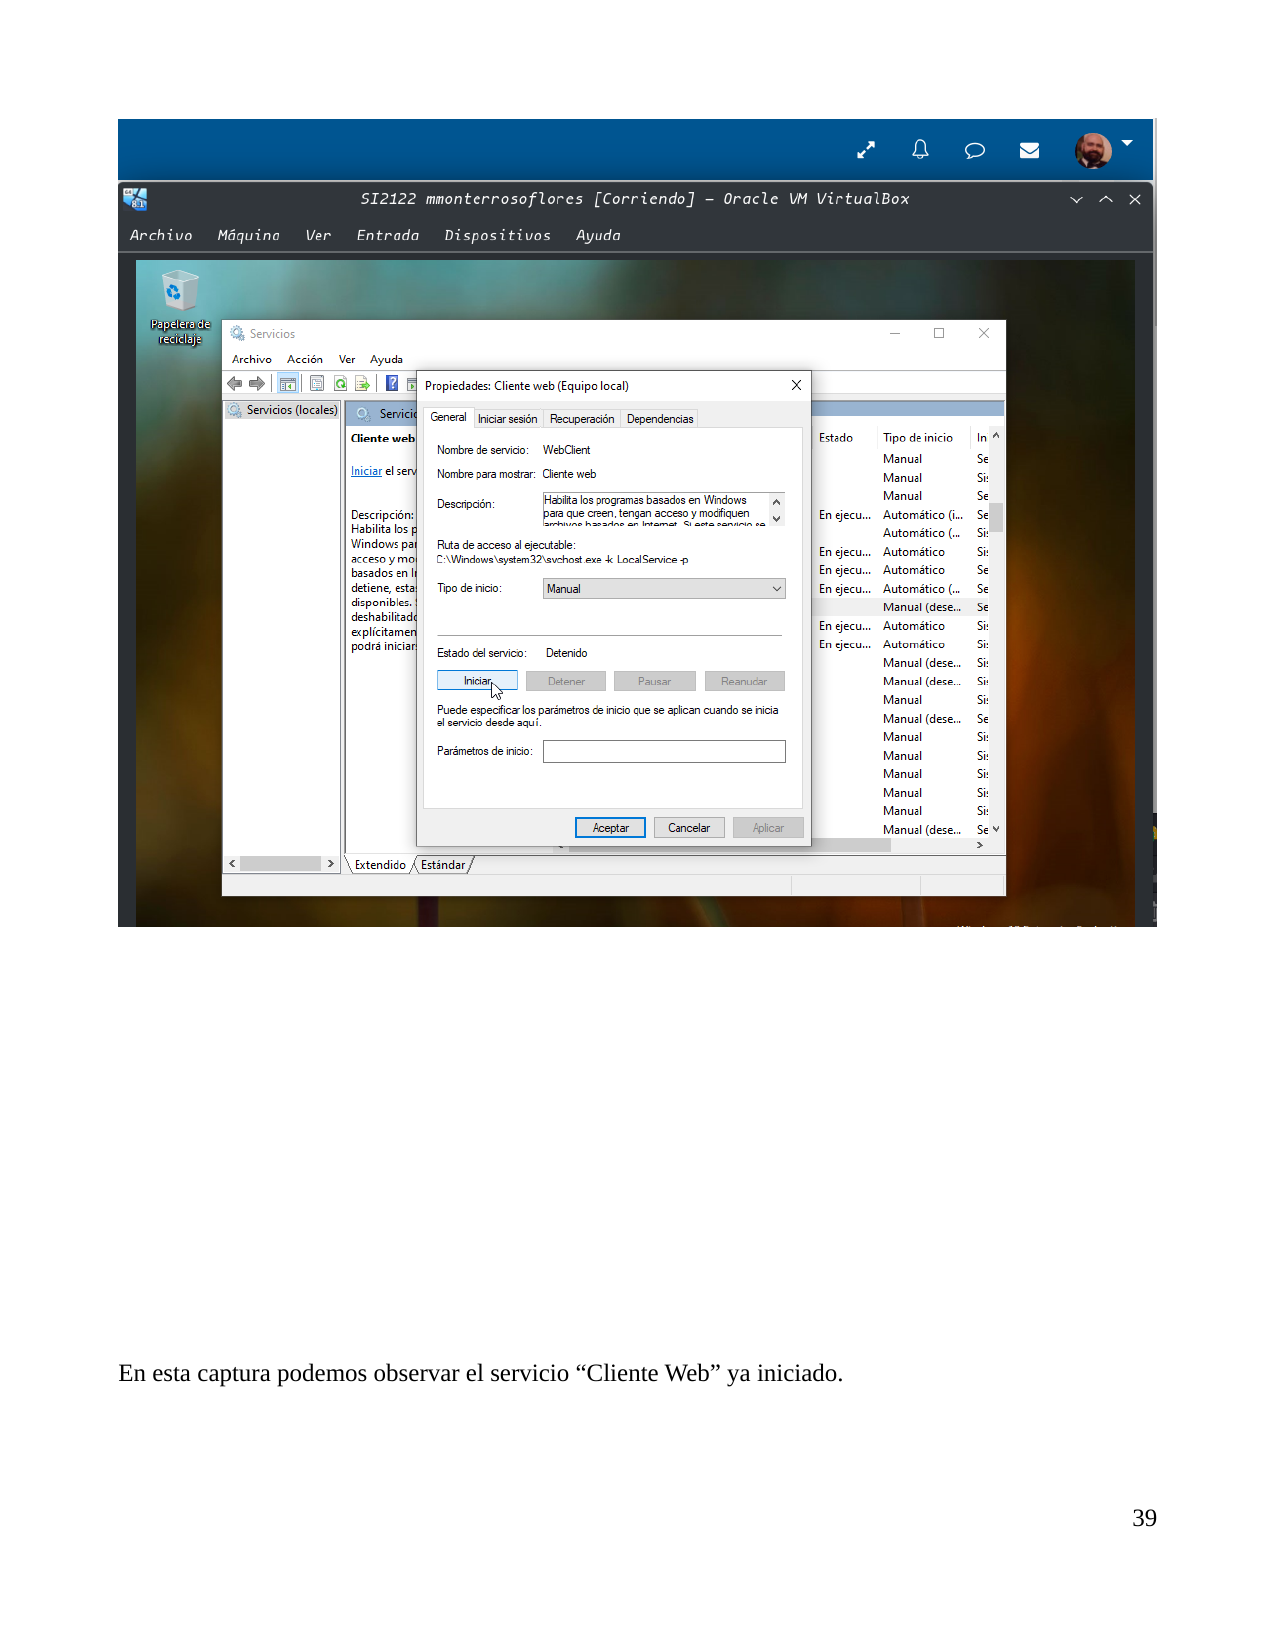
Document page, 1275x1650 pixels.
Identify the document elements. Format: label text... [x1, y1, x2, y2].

picture [118, 118, 1157, 927]
text En esta captura podemos observar el servicio “Cliente Web” ya iniciado. [118, 1358, 1157, 1387]
table_header [118, 927, 1157, 955]
